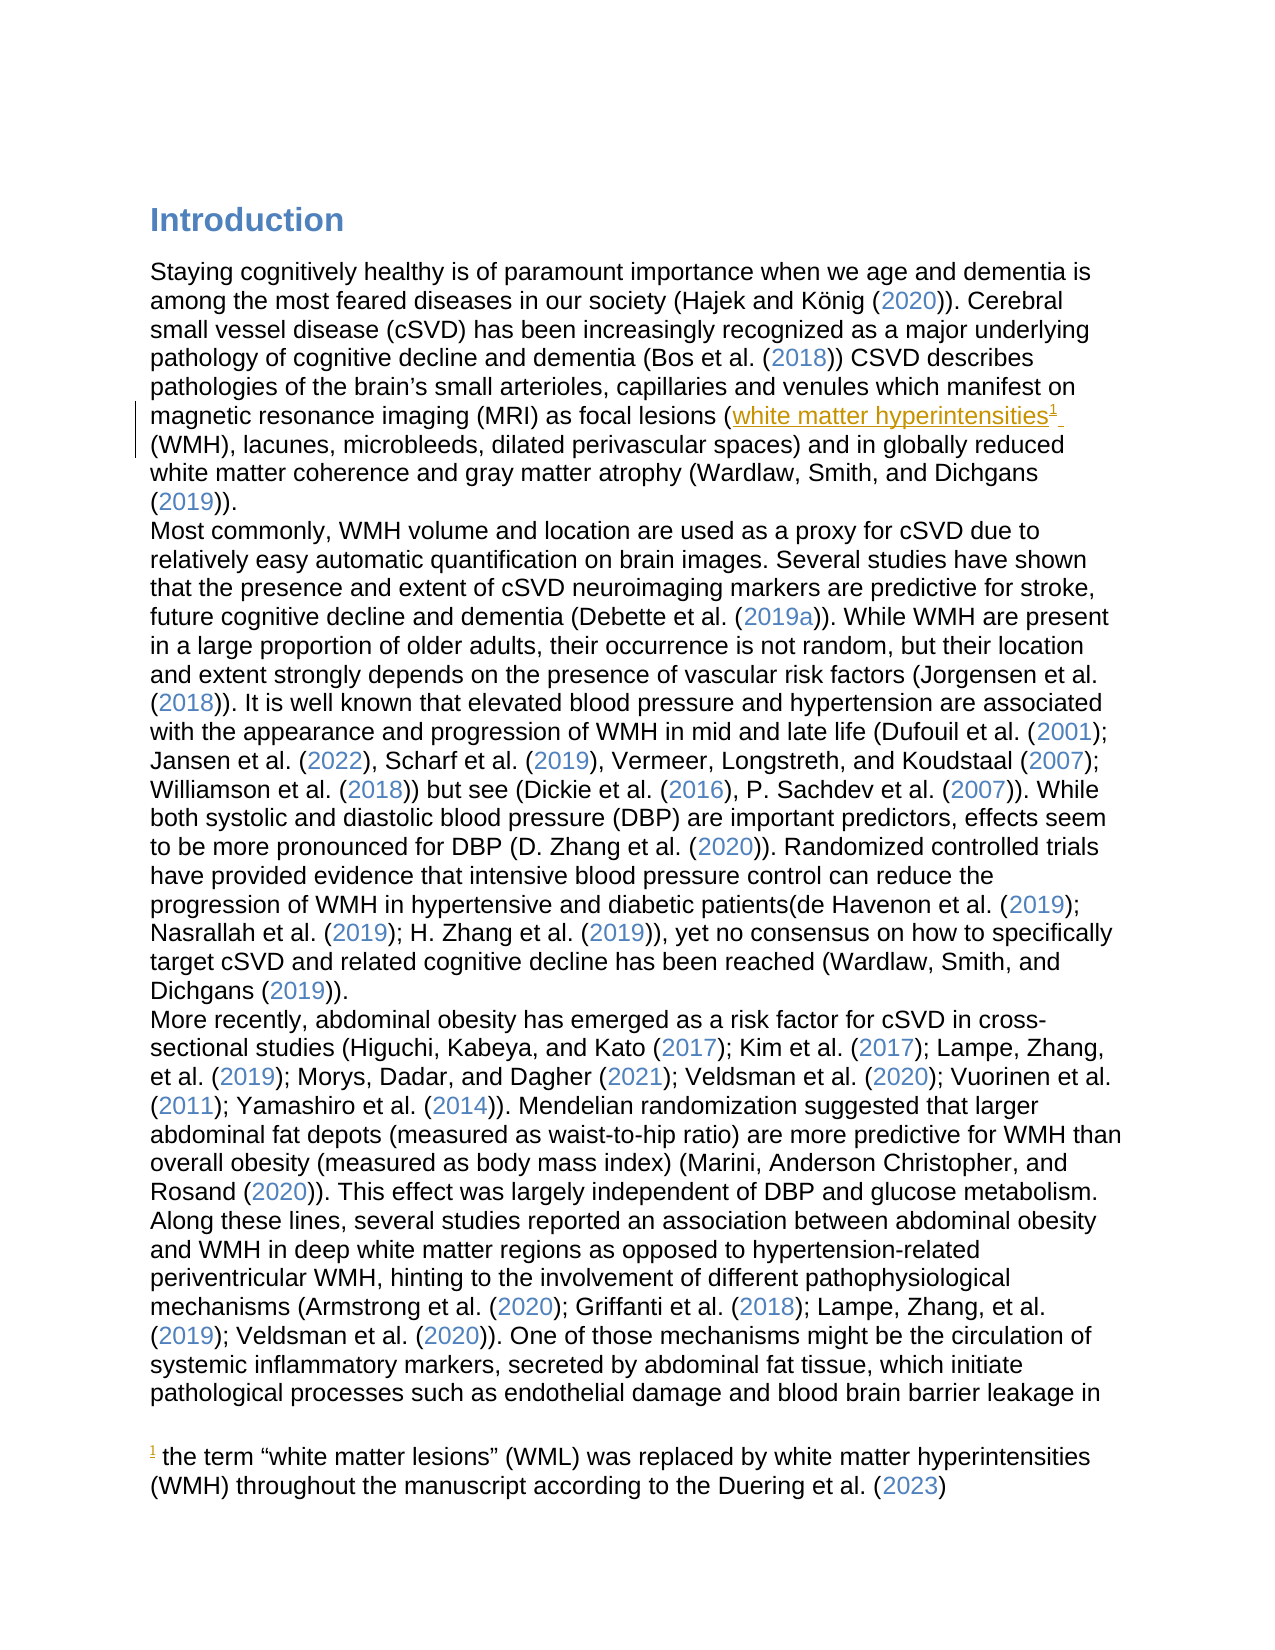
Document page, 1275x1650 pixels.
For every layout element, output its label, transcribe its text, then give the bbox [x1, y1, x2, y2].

text Staying cognitively healthy is of paramount importance when we age and dementia is among the most feared diseases in our society (Hajek and König (2020)). Cerebral small vessel disease (cSVD) has been increasingly recognized as a major underlying pathology of cognitive decline and dementia (Bos et al. (2018)) CSVD describes pathologies of the brain’s small arterioles, capillaries and venules which manifest on magnetic resonance imaging (MRI) as focal lesions (white matter hyperintensities (WMH), lacunes, microbleeds, dilated perivascular spaces) and in globally reduced white matter coherence and gray matter atrophy (Wardlaw, Smith, and Dichgans (2019)). Most commonly, WMH volume and location are used as a proxy for cSVD due to relatively easy automatic quantification on brain images. Several studies have shown that the presence and extent of cSVD neuroimaging markers are predictive for stroke, future cognitive decline and dementia (Debette et al. (2019a)). While WMH are present in a large proportion of older adults, their occurrence is not random, but their location and extent strongly depends on the presence of vascular risk factors (Jorgensen et al. (2018)). It is well known that elevated blood pressure and hypertension are associated with the appearance and progression of WMH in mid and late life (Dufouil et al. (2001); Jansen et al. (2022), Scharf et al. (2019), Vermeer, Longstreth, and Koudstaal (2007); Williamson et al. (2018)) but see (Dickie et al. (2016), P. Sachdev et al. (2007)). While both systolic and diastolic blood pressure (DBP) are important predictors, effects seem to be more pronounced for DBP (D. Zhang et al. (2020)). Randomized controlled trials have provided evidence that intensive blood pressure control can reduce the progression of WMH in hypertensive and diabetic patients(de Havenon et al. (2019); Nasrallah et al. (2019); H. Zhang et al. (2019)), yet no consensus on how to specifically target cSVD and related cognitive decline has been reached (Wardlaw, Smith, and Dichgans (2019)). More recently, abdominal obesity has emerged as a risk factor for cSVD in cross-sectional studies (Higuchi, Kabeya, and Kato (2017); Kim et al. (2017); Lampe, Zhang, et al. (2019); Morys, Dadar, and Dagher (2021); Veldsman et al. (2020); Vuorinen et al. (2011); Yamashiro et al. (2014)). Mendelian randomization suggested that larger abdominal fat depots (measured as waist-to-hip ratio) are more predictive for WMH than overall obesity (measured as body mass index) (Marini, Anderson Christopher, and Rosand (2020)). This effect was largely independent of DBP and glucose metabolism. Along these lines, several studies reported an association between abdominal obesity and WMH in deep white matter regions as opposed to hypertension-related periventricular WMH, hinting to the involvement of different pathophysiological mechanisms (Armstrong et al. (2020); Griffanti et al. (2018); Lampe, Zhang, et al. (2019); Veldsman et al. (2020)). One of those mechanisms might be the circulation of systemic inflammatory markers, secreted by abdominal fat tissue, which initiate pathological processes such as endothelial damage and blood brain barrier leakage in the cerebral vasculature of the deep white matter (Wardlaw, Smith, and Dichgans (2019)). Yet, longitudinal evidence is scarce and the RUN-DMC study showed that while high baseline waist circumference predicted stronger increase in WMH from baseline to follow-up, no predictive effects of continuous waist circumference or body mass index on cross-sectional or longitudinal WMH were found (Arnoldussen et al. (2019)). Thus, the impact of abdominal obesity on WMH progression remains to be established. Self-identified gender, which is assessed in most studies using self-reported binary categories and often misinterpreted as (biological) sex, is another important predictor of WMH. In population-based studies, women tend to show larger and more severe WMH (De Leeuw et al. (2001); Fatemi et al. (2018); P. S. Sachdev et al. (2009)) while in hospital-based studies, men are overrepresented and show severe cSVD (with stroke or cognitive presentation) more often (Jiménez-Sánchez et al. (2021)). Women and men differ in their vascular risk factor profile, e.g. the incidence of smoking and hypertension tends to be higher in men, while women tend to develop a more unfavorable abdominal fat distribution after menopause. Additionally, the neuroprotective effects of estrogens are reduced after menopause which might contribute to increased susceptibility of women to neurovascular degeneration and dementia (Dufouil, Seshadri, and Chene (2014)). We therefore hypothesize that higher blood pressure and abdominal obesity might be more strongly associated with WMH progression in women compared to men. Yet, while WMH have been associated with decline in executive function and other cognitive domains in older adults, their importance for gender-specific cognitive performance is unclear (Kynast et al. (2018)). Women have previously not performed worse in cognitive tests despite having higher WML load (P. S. Sachdev et al. (2009)). Therefore, WMH progression might be less negatively associated with cognitive performance in women compared to men. Few studies to date have reported sex/gender-stratified data regarding the association of vascular risk factors and WML, as well as WMH and cognitive outcomes. This ‘gender data gap’ hampers a better understanding of gender-specific risks and potential prevention strategies. Here, we therefore aim to replicate previous findings on the relationship of higher blood pressure, more WMH progression and worsening of cognitive function in a large cohort of population-dwelling older adults. In exploratory analyses we aim to extend these findings towards abdominal obesity, a risk factor which has been understudied in longitudinal designs. We will explore gender-by-risk factor interactions for WMH progression and gender-by-WMH progression interaction for cognitive outcomes. We will also report gender-stratified results for both risk factors if no interaction appears. [150, 257, 1125, 1407]
subtitle Introduction [150, 200, 1125, 238]
text the term “white matter lesions” (WML) was replaced by white matter hyperintensities (WMH) throughout the manuscript according to the Duering et al. (2023) [150, 1442, 1125, 1500]
